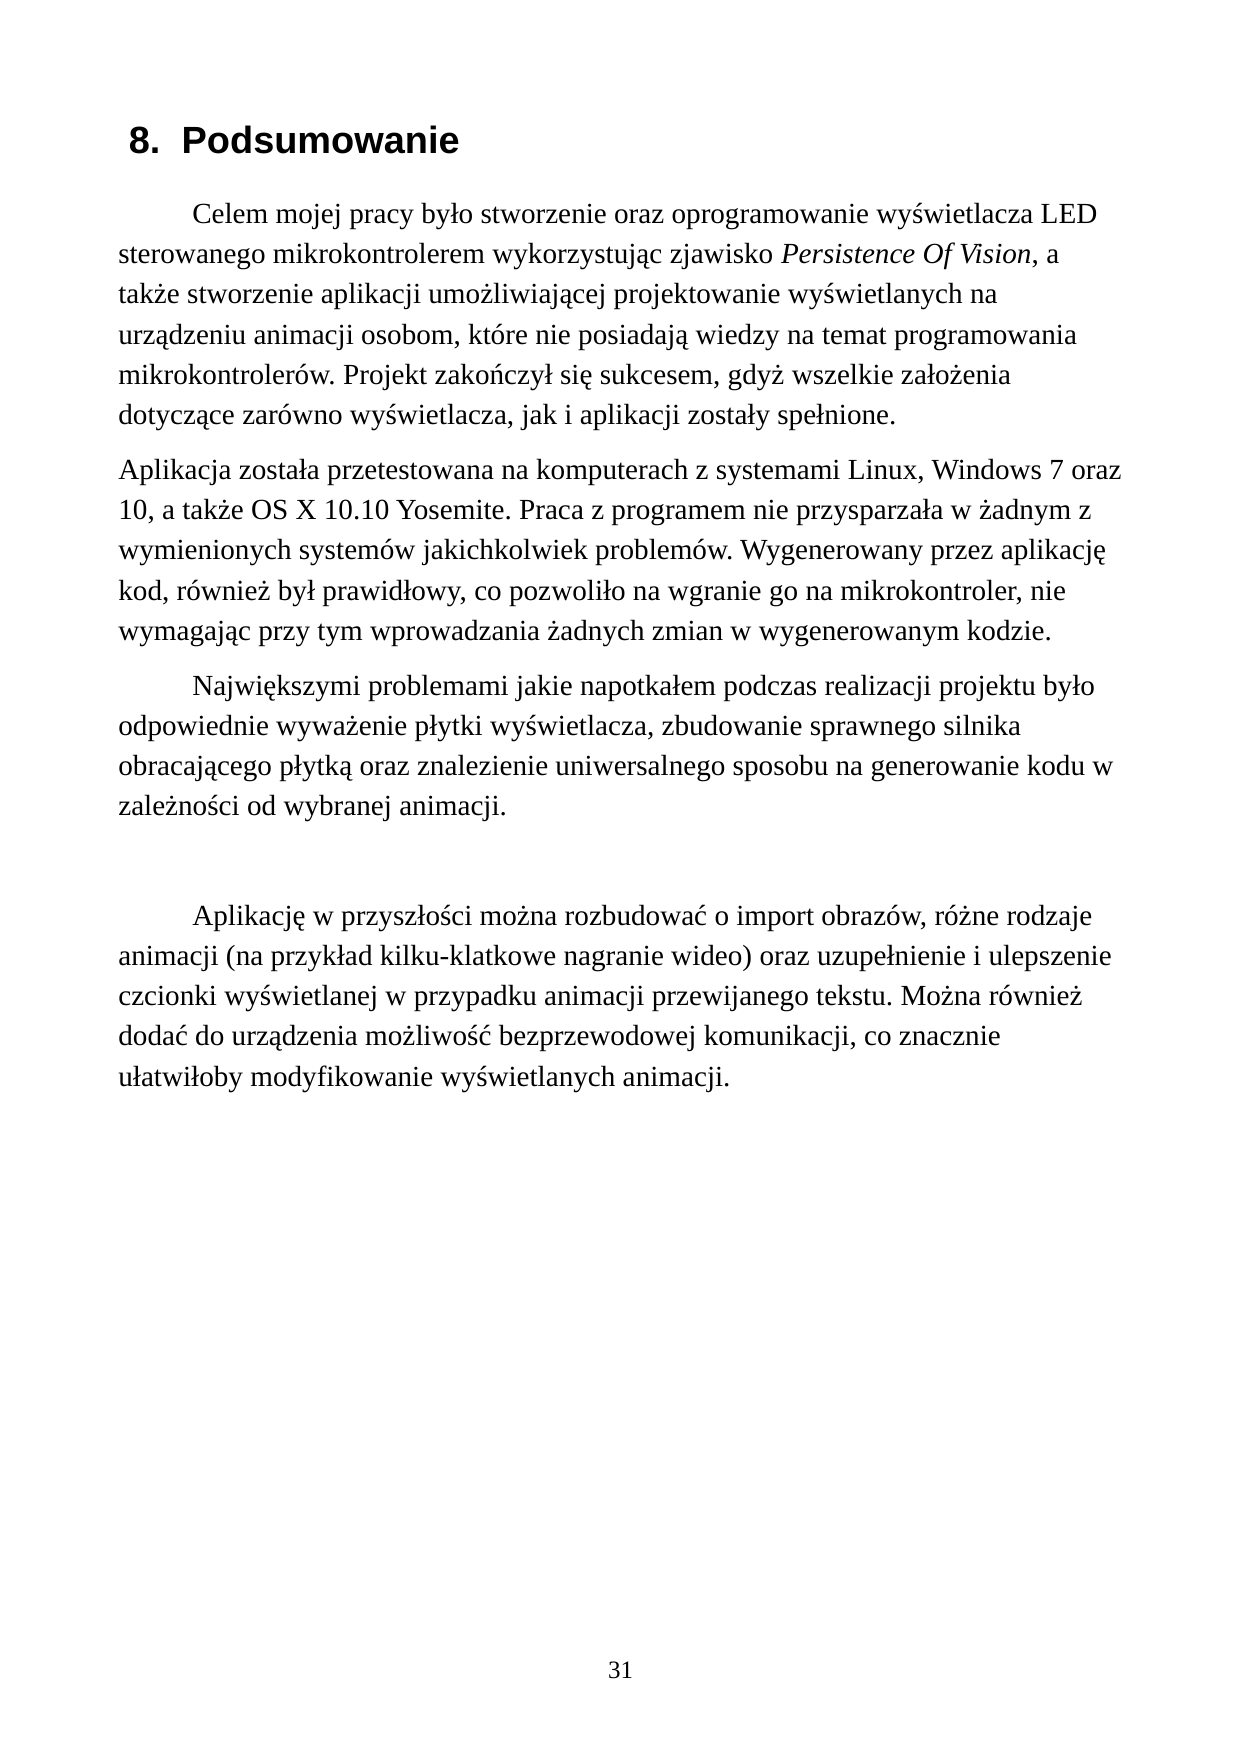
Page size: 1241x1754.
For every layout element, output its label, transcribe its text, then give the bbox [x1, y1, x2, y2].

subtitle Podsumowanie [118, 118, 1122, 162]
text Aplikację w przyszłości można rozbudować o import obrazów, różne rodzaje animacji (na przykład kilku-klatkowe nagranie wideo) oraz uzupełnienie i ulepszenie czcionki wyświetlanej w przypadku animacji przewijanego tekstu. Można również dodać do urządzenia możliwość bezprzewodowej komunikacji, co znacznie ułatwiłoby modyfikowanie wyświetlanych animacji. [118, 898, 1122, 1092]
text Największymi problemami jakie napotkałem podczas realizacji projektu było odpowiednie wyważenie płytki wyświetlacza, zbudowanie sprawnego silnika obracającego płytką oraz znalezienie uniwersalnego sposobu na generowanie kodu w zależności od wybranej animacji. [118, 668, 1122, 822]
text Celem mojej pracy było stworzenie oraz oprogramowanie wyświetlacza LED sterowanego mikrokontrolerem wykorzystując zjawisko Persistence Of Vision, a także stworzenie aplikacji umożliwiającej projektowanie wyświetlanych na urządzeniu animacji osobom, które nie posiadają wiedzy na temat programowania mikrokontrolerów. Projekt zakończył się sukcesem, gdyż wszelkie założenia dotyczące zarówno wyświetlacza, jak i aplikacji zostały spełnione. [118, 196, 1122, 431]
text Aplikacja została przetestowana na komputerach z systemami Linux, Windows 7 oraz 10, a także OS X 10.10 Yosemite. Praca z programem nie przysparzała w żadnym z wymienionych systemów jakichkolwiek problemów. Wygenerowany przez aplikację kod, również był prawidłowy, co pozwoliło na wgranie go na mikrokontroler, nie wymagając przy tym wprowadzania żadnych zmian w wygenerowanym kodzie. [118, 452, 1122, 646]
